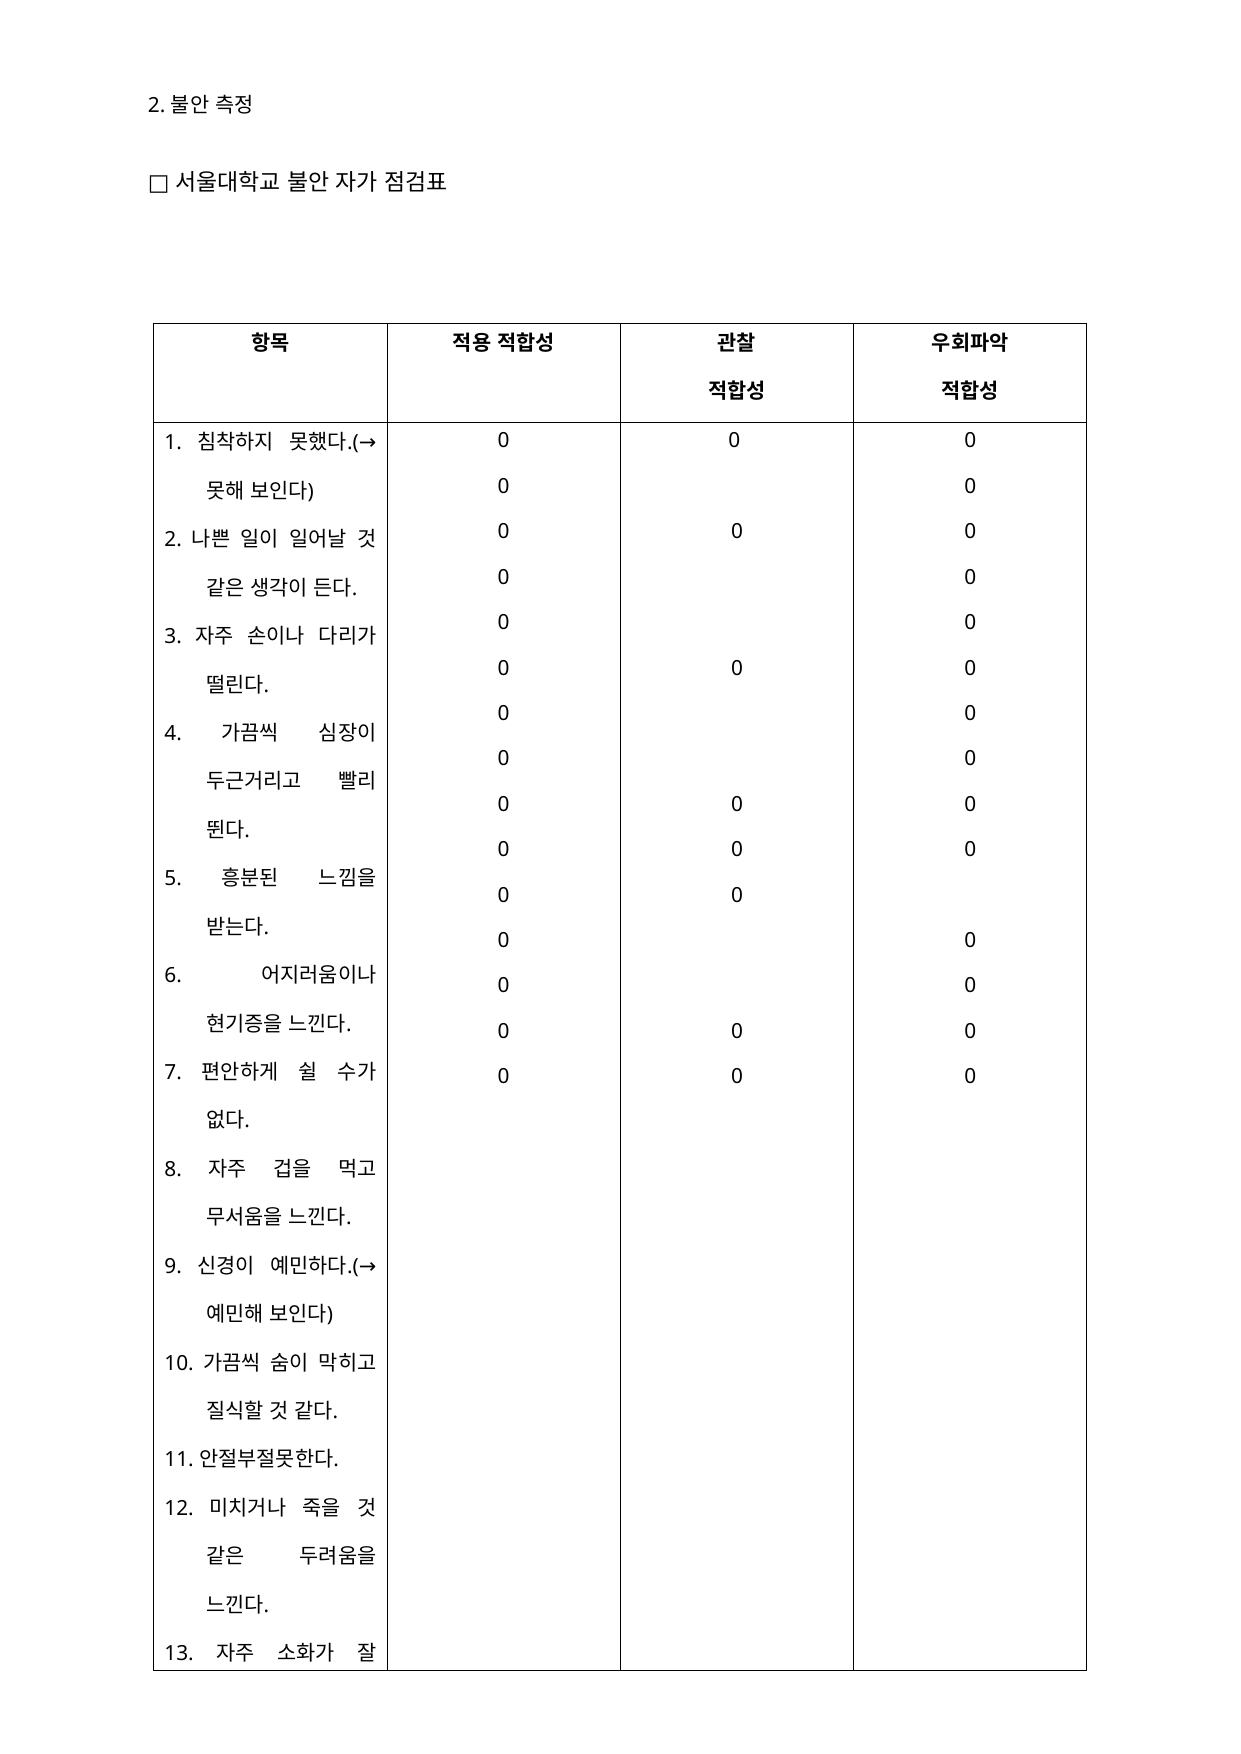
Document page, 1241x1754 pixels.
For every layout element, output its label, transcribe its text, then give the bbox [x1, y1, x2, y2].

table_cell 1. 침착하지 못했다.(→못해 보인다) 2. 나쁜 일이 일어날 것 같은 생각이 든다. 3. 자주 손이나 다리가 떨린다. 4. 가끔씩 심장이 두근거리고 빨리 뛴다. 5. 흥분된 느낌을 받는다. 6. 어지러움이나 현기증을 느낀다. 7. 편안하게 쉴 수가 없다. 8. 자주 겁을 먹고 무서움을 느낀다. 9. 신경이 예민하다.(→예민해 보인다) 10. 가끔씩 숨이 막히고 질식할 것 같다. 11. 안절부절못한다. 12. 미치거나 죽을 것 같은 두려움을 느낀다. 13. 자주 소화가 잘 [154, 423, 387, 1669]
table_cell 0 0 0 0 0 0 0 0 0 0 0 0 0 0 [854, 423, 1086, 1669]
table_header 적용 적합성 [388, 324, 620, 422]
text □ 서울대학교 불안 자가 점검표 [148, 164, 1093, 197]
table_header 관찰 적합성 [621, 324, 853, 422]
table_cell 0 0 0 0 0 0 0 0 0 0 0 0 0 0 0 [388, 423, 620, 1669]
table_header 우회파악 적합성 [854, 324, 1086, 422]
text 2. 불안 측정 [148, 88, 1093, 119]
table_cell 0 0 0 0 0 0 0 0 [621, 423, 853, 1669]
table_header 항목 [154, 324, 387, 422]
